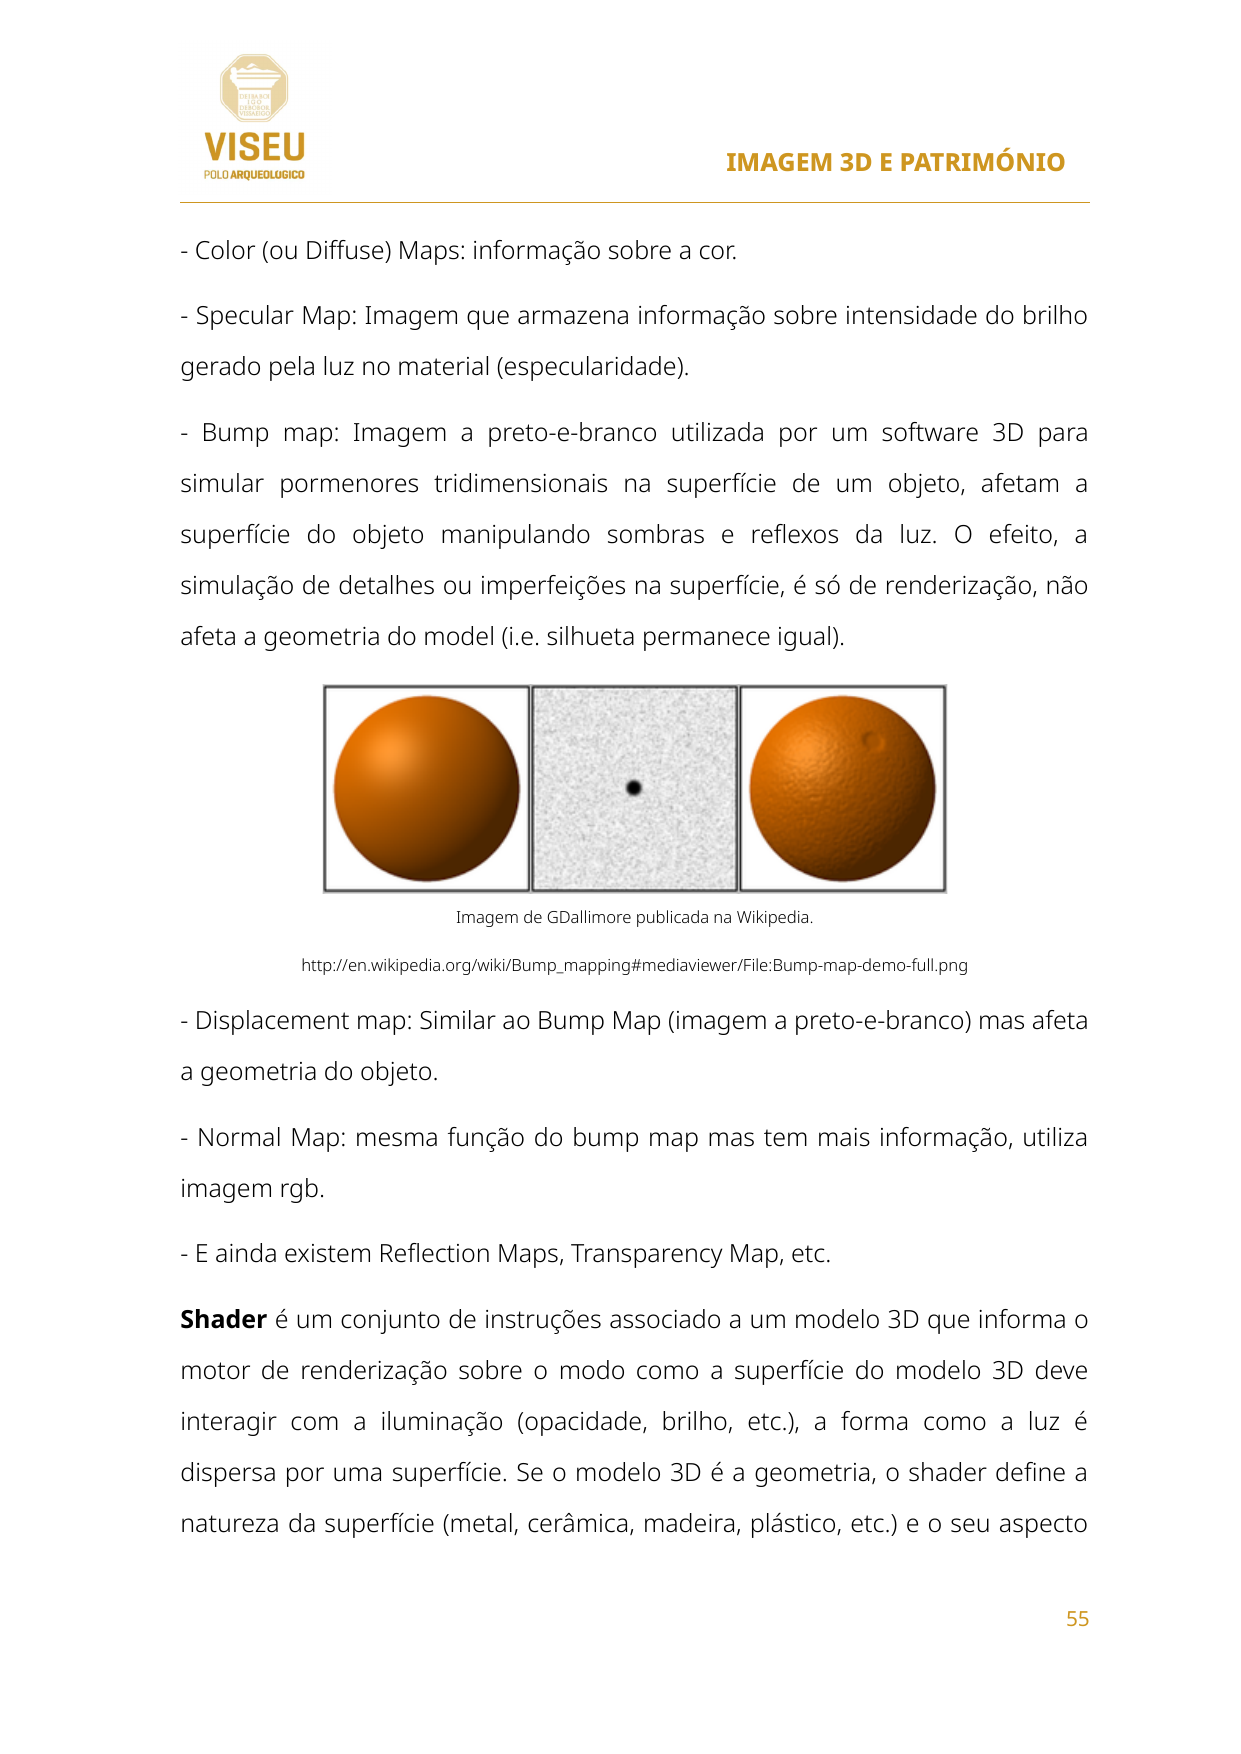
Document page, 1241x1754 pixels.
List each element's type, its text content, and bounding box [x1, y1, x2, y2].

picture [322, 684, 948, 894]
text Imagem de GDallimore publicada na Wikipedia. [180, 684, 1090, 928]
text - E ainda existem Reflection Maps, Transparency Map, etc. [180, 1236, 1090, 1270]
text http://en.wikipedia.org/wiki/Bump_mapping#mediaviewer/File:Bump-map-demo-full.png [180, 954, 1090, 977]
text - Color (ou Diffuse) Maps: informação sobre a cor. [180, 232, 1090, 266]
text - Bump map: Imagem a preto-e-branco utilizada por um software 3D para simular pormenores tridimensionais na superfície de um objeto, afetam a superfície do objeto manipulando sombras e reflexos da luz. O efeito, a simulação de detalhes ou imperfeições na superfície, é só de renderização, não afeta a geometria do model (i.e. silhueta permanece igual). [180, 415, 1090, 653]
text Shader é um conjunto de instruções associado a um modelo 3D que informa o motor de renderização sobre o modo como a superfície do modelo 3D deve interagir com a iluminação (opacidade, brilho, etc.), a forma como a luz é dispersa por uma superfície. Se o modelo 3D é a geometria, o shader define a natureza da superfície (metal, cerâmica, madeira, plástico, etc.) e o seu aspecto [180, 1301, 1090, 1540]
text - Displacement map: Similar ao Bump Map (imagem a preto-e-branco) mas afeta a geometria do objeto. [180, 1002, 1090, 1088]
text - Specular Map: Imagem que armazena informação sobre intensidade do brilho gerado pela luz no material (especularidade). [180, 298, 1090, 383]
text - Normal Map: mesma função do bump map mas tem mais informação, utiliza imagem rgb. [180, 1119, 1090, 1204]
